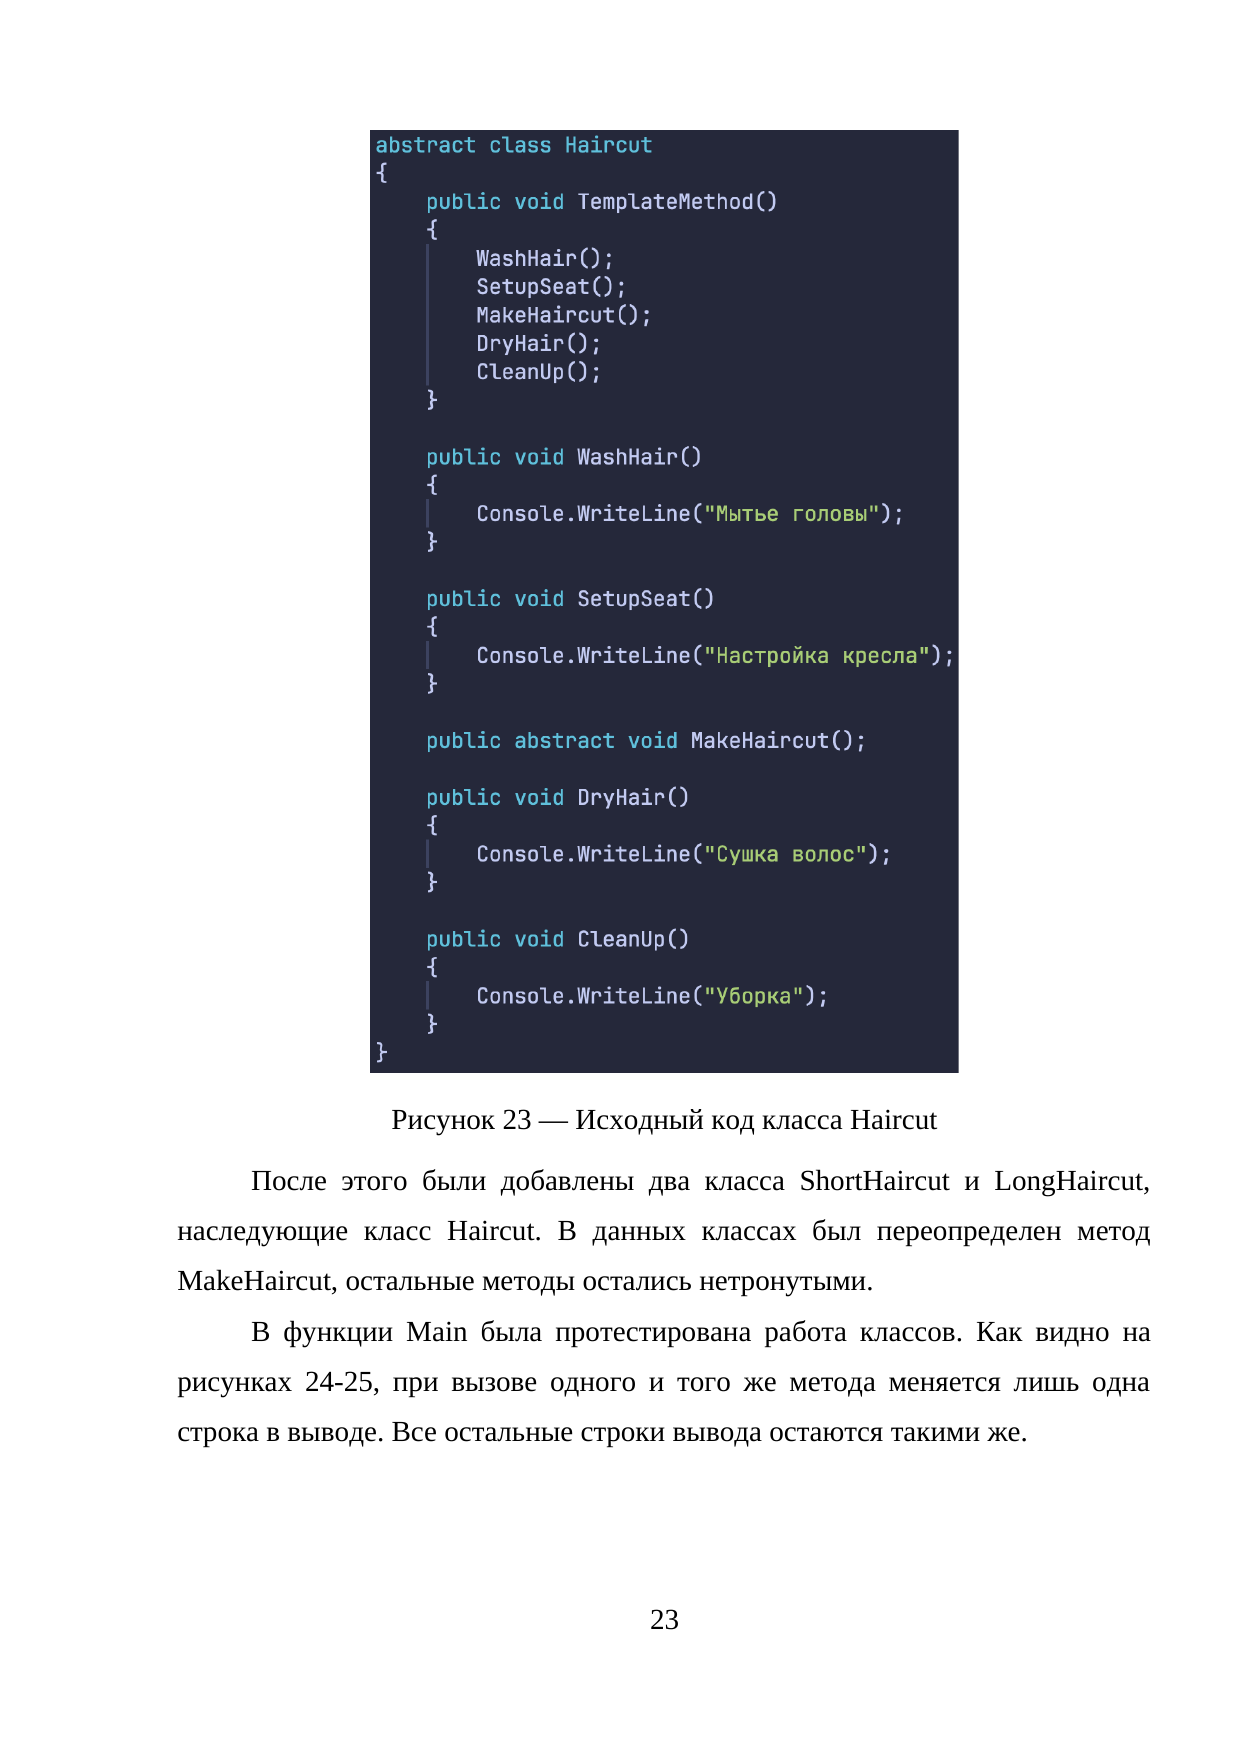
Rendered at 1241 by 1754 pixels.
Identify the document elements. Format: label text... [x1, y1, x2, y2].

text После этого были добавлены два класса ShortHaircut и LongHaircut, наследующие класс Haircut. В данных классах был переопределен метод MakeHaircut, остальные методы остались нетронутыми. [177, 1163, 1152, 1297]
picture [370, 130, 959, 1073]
text Рисунок 23 — Исходный код класса Haircut [256, 131, 1073, 1136]
text В функции Main была протестирована работа классов. Как видно на рисунках 24-25, при вызове одного и того же метода меняется лишь одна строка в выводе. Все остальные строки вывода остаются такими же. [177, 1314, 1152, 1448]
